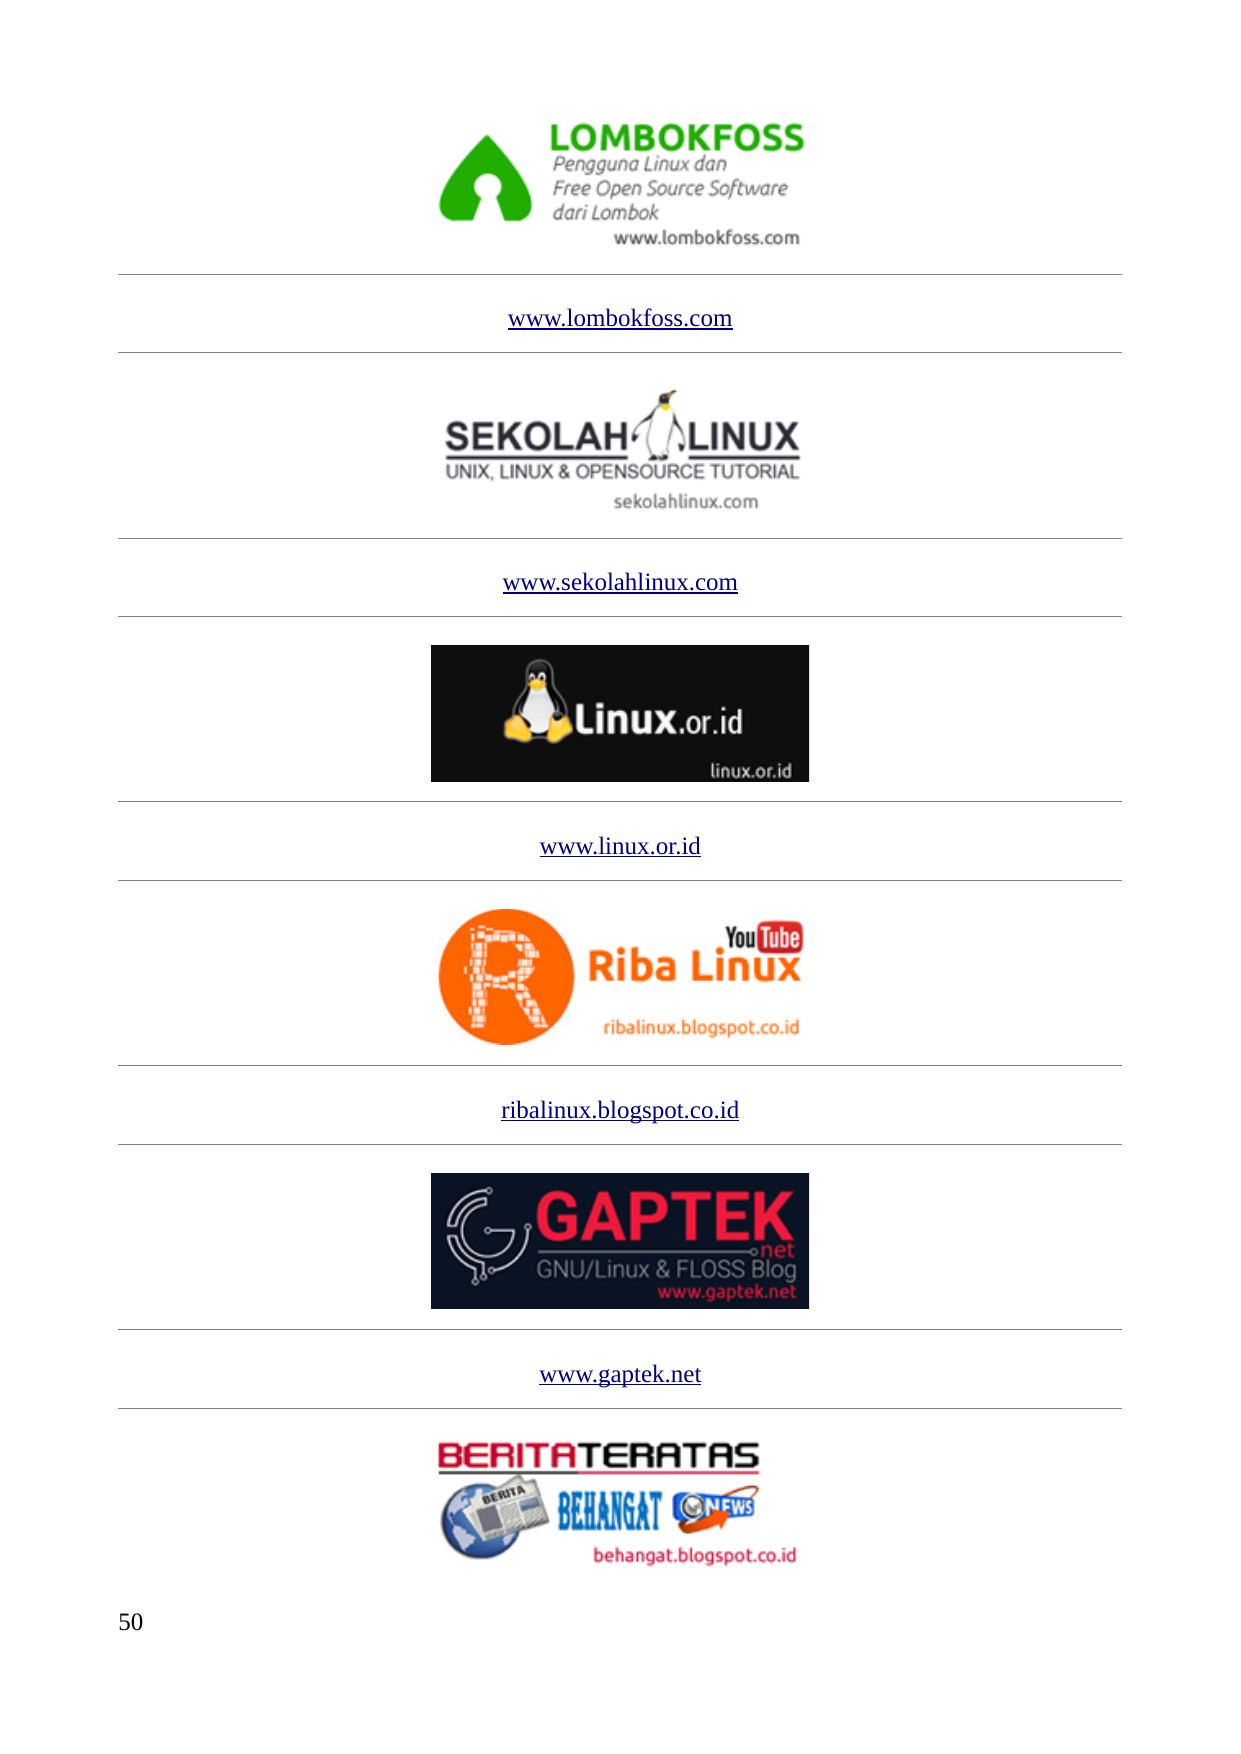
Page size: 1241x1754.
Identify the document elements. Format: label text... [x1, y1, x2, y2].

text www.sekolahlinux.com [118, 567, 1122, 596]
picture [431, 1173, 810, 1309]
picture [431, 382, 810, 518]
text www.lombokfoss.com [118, 303, 1122, 332]
text www.gaptek.net [118, 1359, 1122, 1387]
text ribalinux.blogspot.co.id [118, 1095, 1122, 1124]
picture [431, 1437, 810, 1573]
picture [431, 645, 810, 782]
text www.linux.or.id [118, 831, 1122, 860]
picture [431, 909, 810, 1045]
picture [431, 118, 810, 254]
